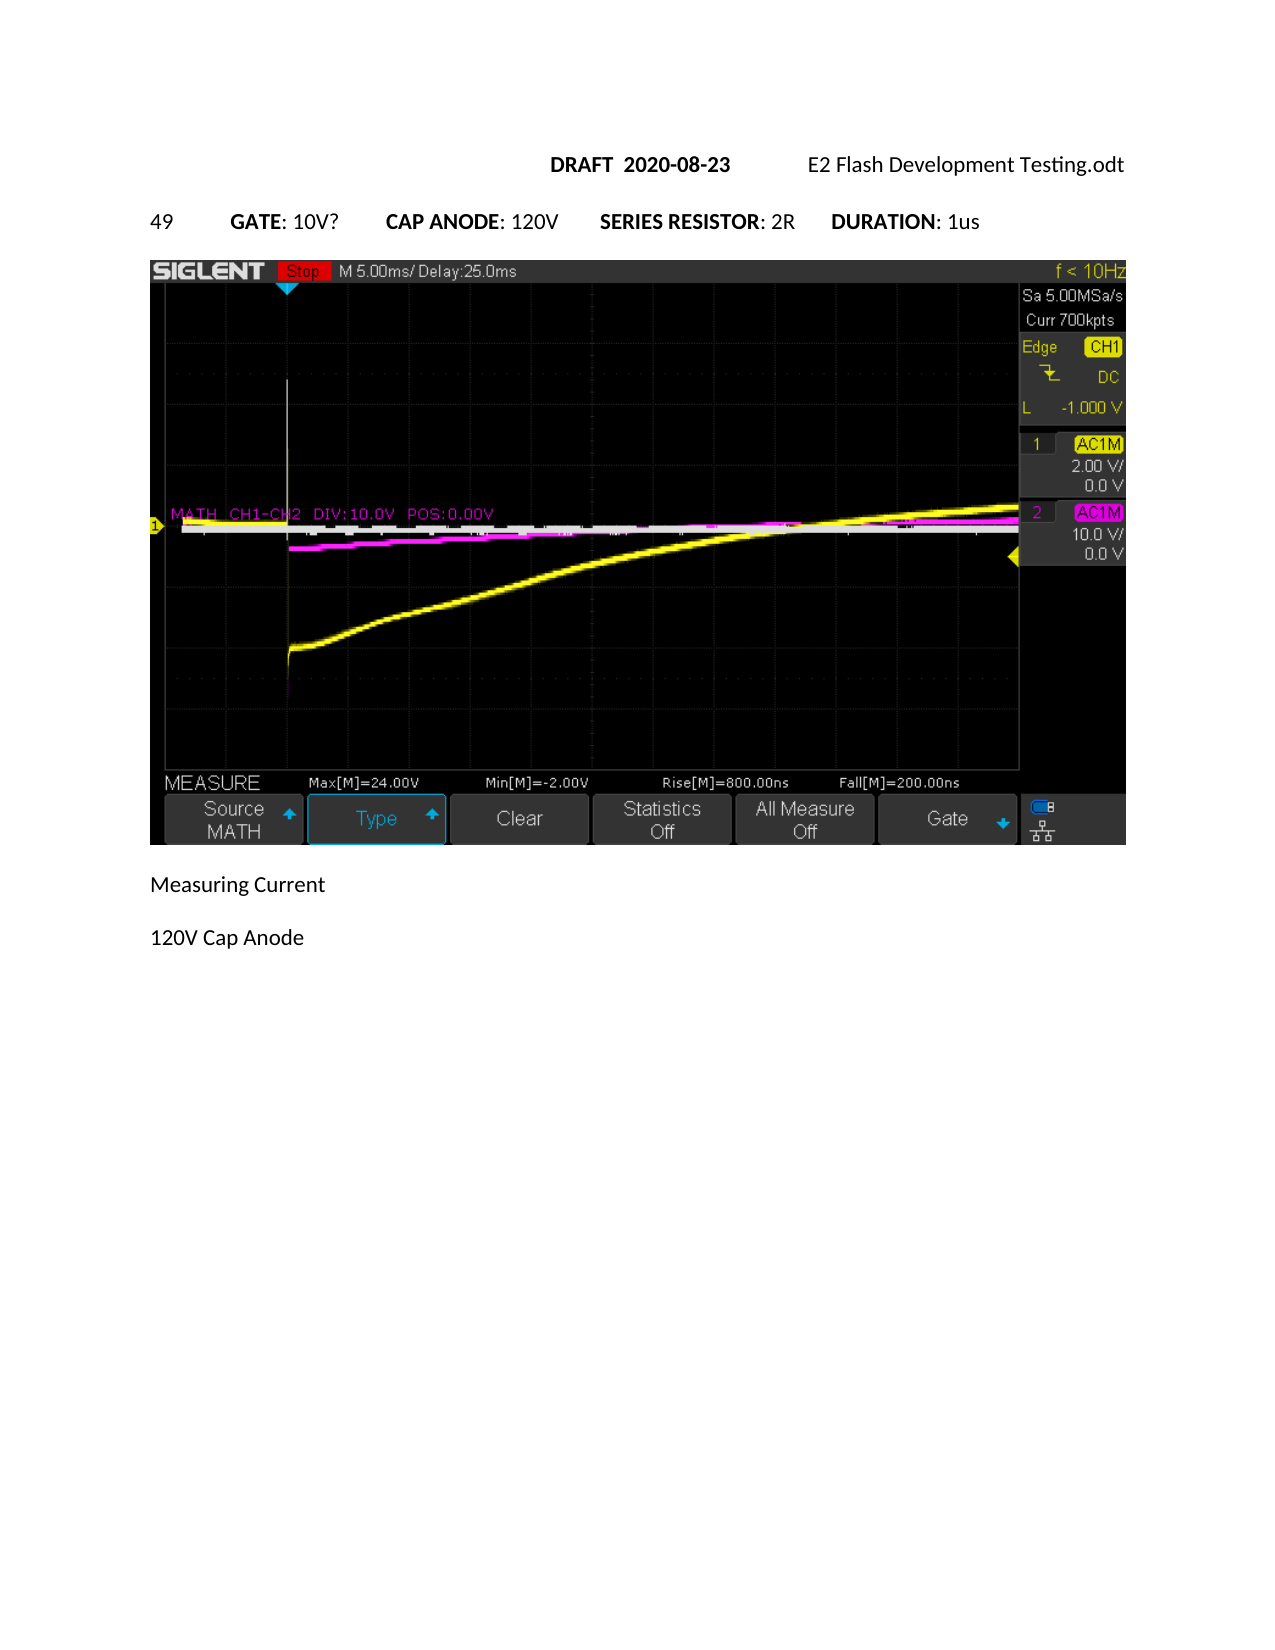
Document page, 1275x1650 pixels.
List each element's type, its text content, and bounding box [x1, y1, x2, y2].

picture [309, 796, 444, 843]
picture [150, 260, 1126, 845]
text 49 GATE: 10V? CAP ANODE: 120V SERIES RESISTOR: 2R DURATION: 1us [150, 207, 1125, 236]
text Measuring Current [150, 870, 1125, 898]
text 120V Cap Anode [150, 923, 1125, 951]
